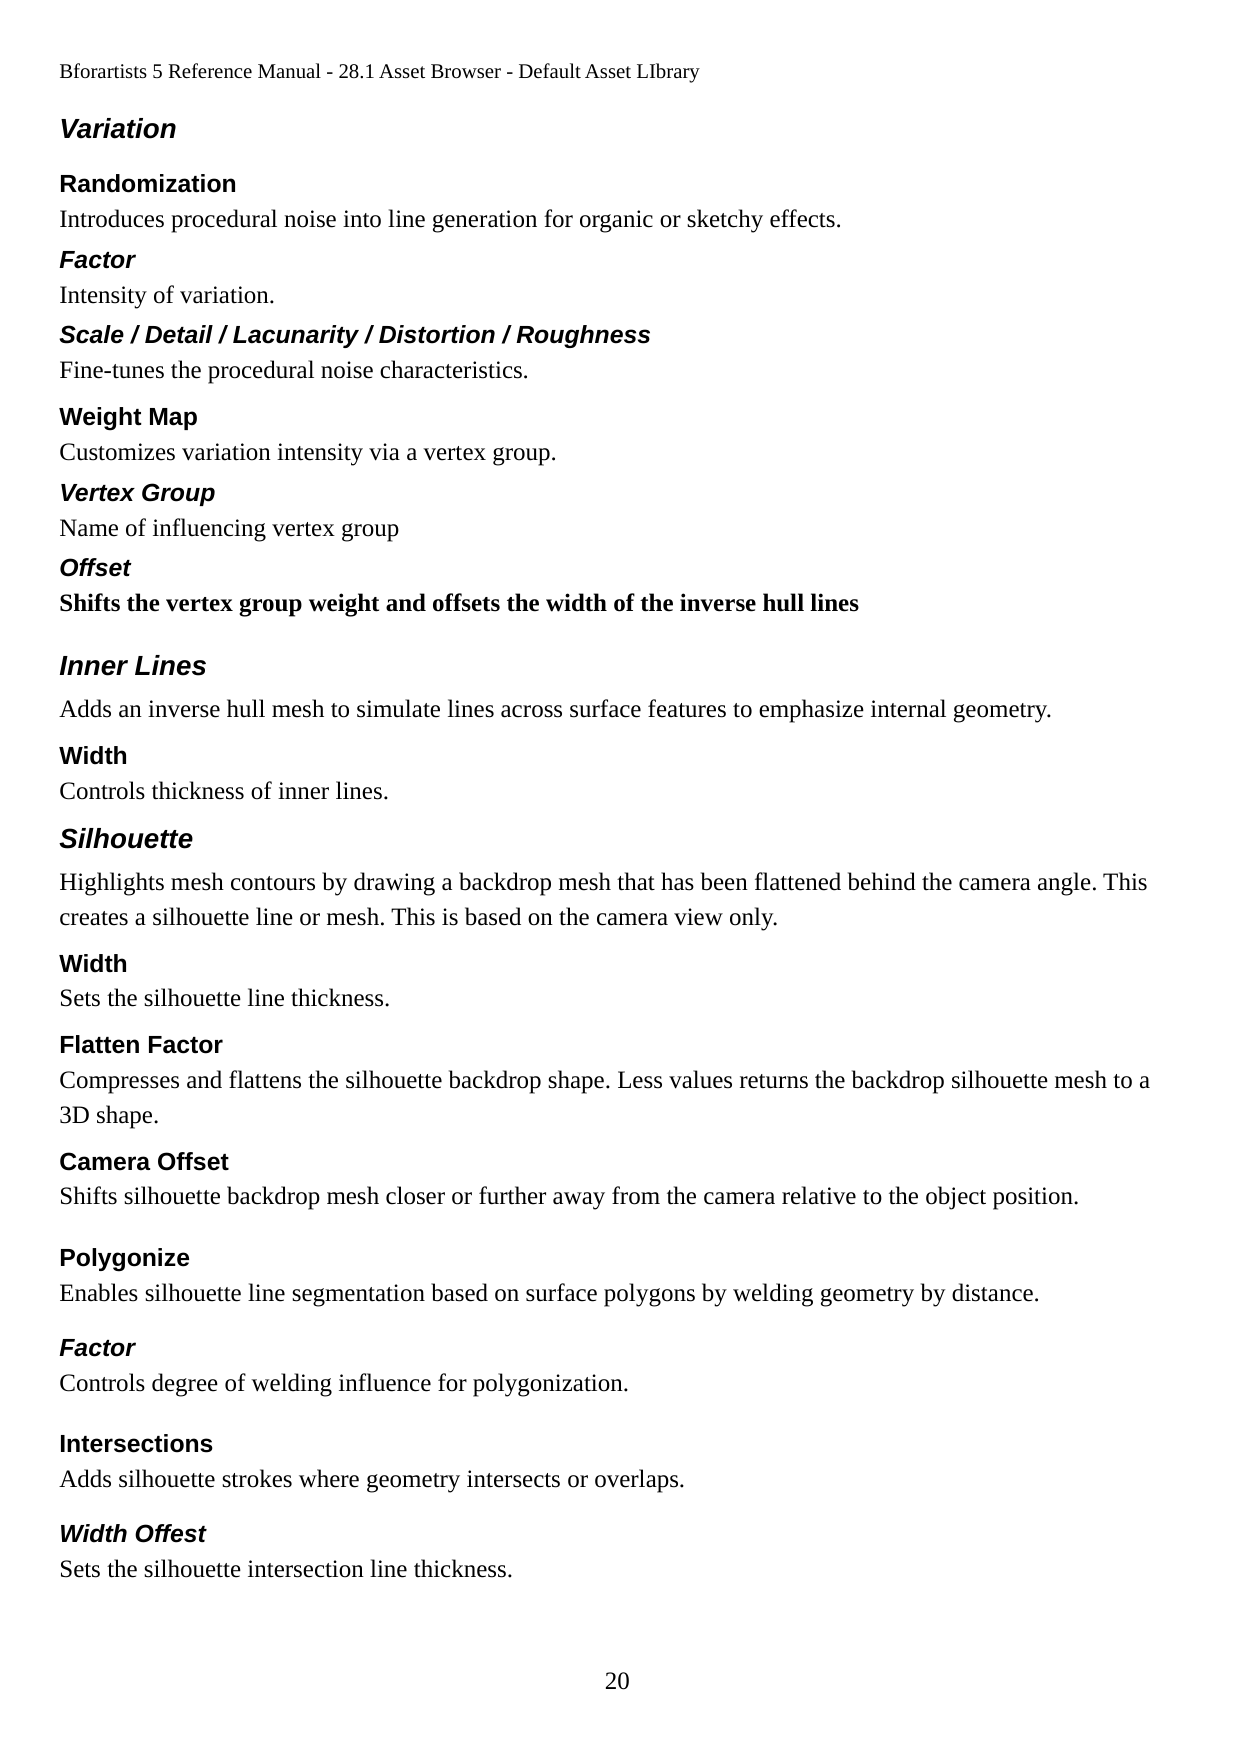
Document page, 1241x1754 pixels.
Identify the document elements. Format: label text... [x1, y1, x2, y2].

text Adds silhouette strokes where geometry intersects or overlaps. [59, 1464, 1181, 1493]
subtitle Randomization [59, 169, 1181, 198]
subtitle Width [59, 949, 1181, 977]
subtitle Factor [59, 1333, 1181, 1362]
subtitle Width Offest [59, 1519, 1181, 1548]
text Controls thickness of inner lines. [59, 776, 1181, 804]
subtitle Factor [59, 245, 1181, 273]
text Highlights mesh contours by drawing a backdrop mesh that has been flattened behind the camera angle. This creates a silhouette line or mesh. This is based on the camera view only. [59, 867, 1181, 930]
text Controls degree of welding influence for polygonization. [59, 1368, 1181, 1397]
subtitle Scale / Detail / Lacunarity / Distortion / Roughness [59, 321, 1181, 349]
subtitle Intersections [59, 1429, 1181, 1458]
text Enables silhouette line segmentation based on surface polygons by welding geometry by distance. [59, 1278, 1181, 1307]
subtitle Vertex Group [59, 478, 1181, 506]
text Customizes variation intensity via a vertex group. [59, 437, 1181, 466]
subtitle Polygonize [59, 1243, 1181, 1272]
text Fine-tunes the procedural noise characteristics. [59, 355, 1181, 384]
subtitle Weight Map [59, 402, 1181, 431]
subtitle Camera Offset [59, 1147, 1181, 1175]
text Sets the silhouette intersection line thickness. [59, 1554, 1181, 1583]
subtitle Variation [59, 113, 1181, 144]
text Shifts the vertex group weight and offsets the width of the inverse hull lines [59, 588, 1181, 617]
text Sets the silhouette line thickness. [59, 983, 1181, 1012]
text Adds an inverse hull mesh to simulate lines across surface features to emphasize internal geometry. [59, 694, 1181, 723]
subtitle Silhouette [59, 823, 1181, 855]
text Name of influencing vertex group [59, 513, 1181, 541]
subtitle Width [59, 741, 1181, 769]
subtitle Offset [59, 553, 1181, 582]
text Introduces procedural noise into line generation for organic or sketchy effects. [59, 204, 1181, 233]
text Shifts silhouette backdrop mesh closer or further away from the camera relative to the object position. [59, 1181, 1181, 1210]
text Compresses and flattens the silhouette backdrop shape. Less values returns the backdrop silhouette mesh to a 3D shape. [59, 1065, 1181, 1128]
subtitle Inner Lines [59, 650, 1181, 682]
subtitle Flatten Factor [59, 1030, 1181, 1059]
text Intensity of variation. [59, 280, 1181, 308]
